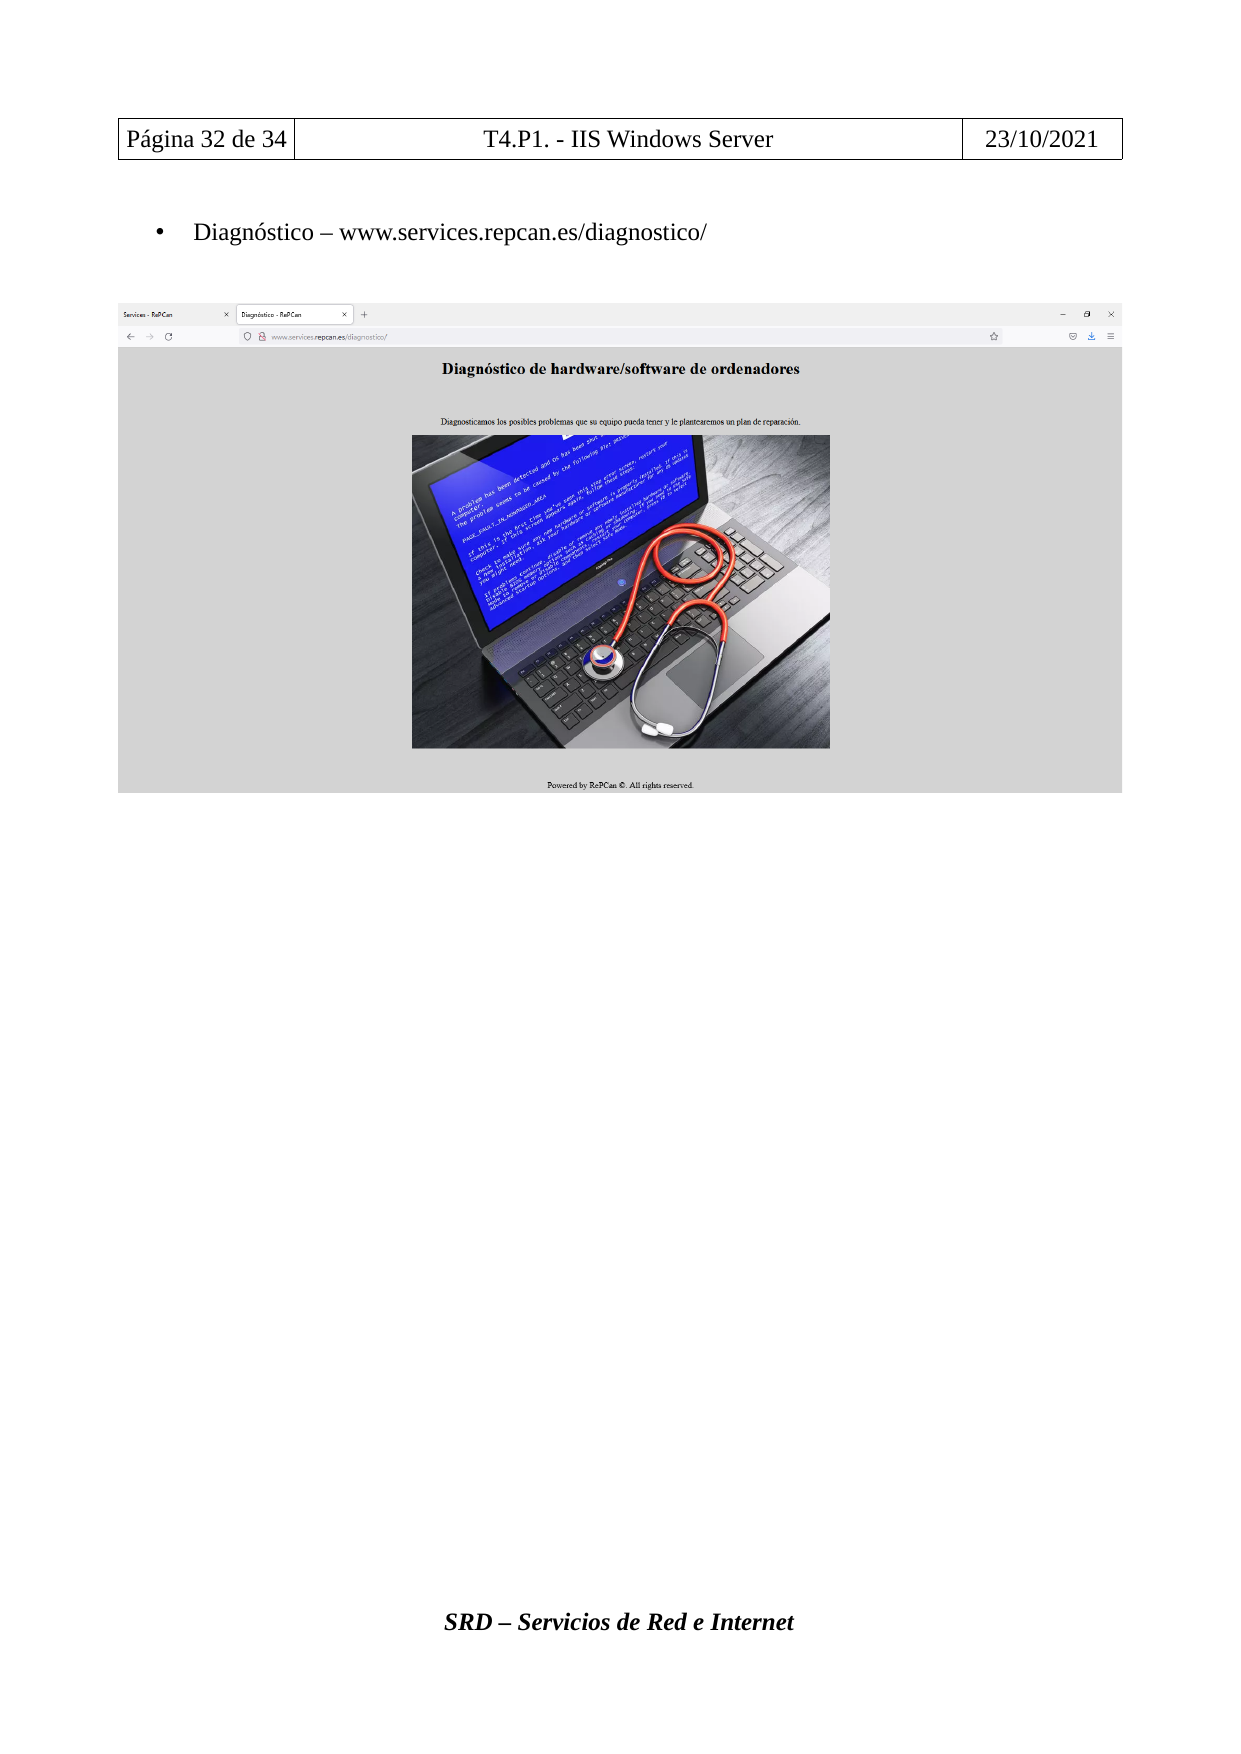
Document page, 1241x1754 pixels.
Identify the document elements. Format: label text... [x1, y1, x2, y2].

picture [118, 303, 1123, 793]
list Diagnóstico – www.services.repcan.es/diagnostico/ [156, 217, 1122, 246]
